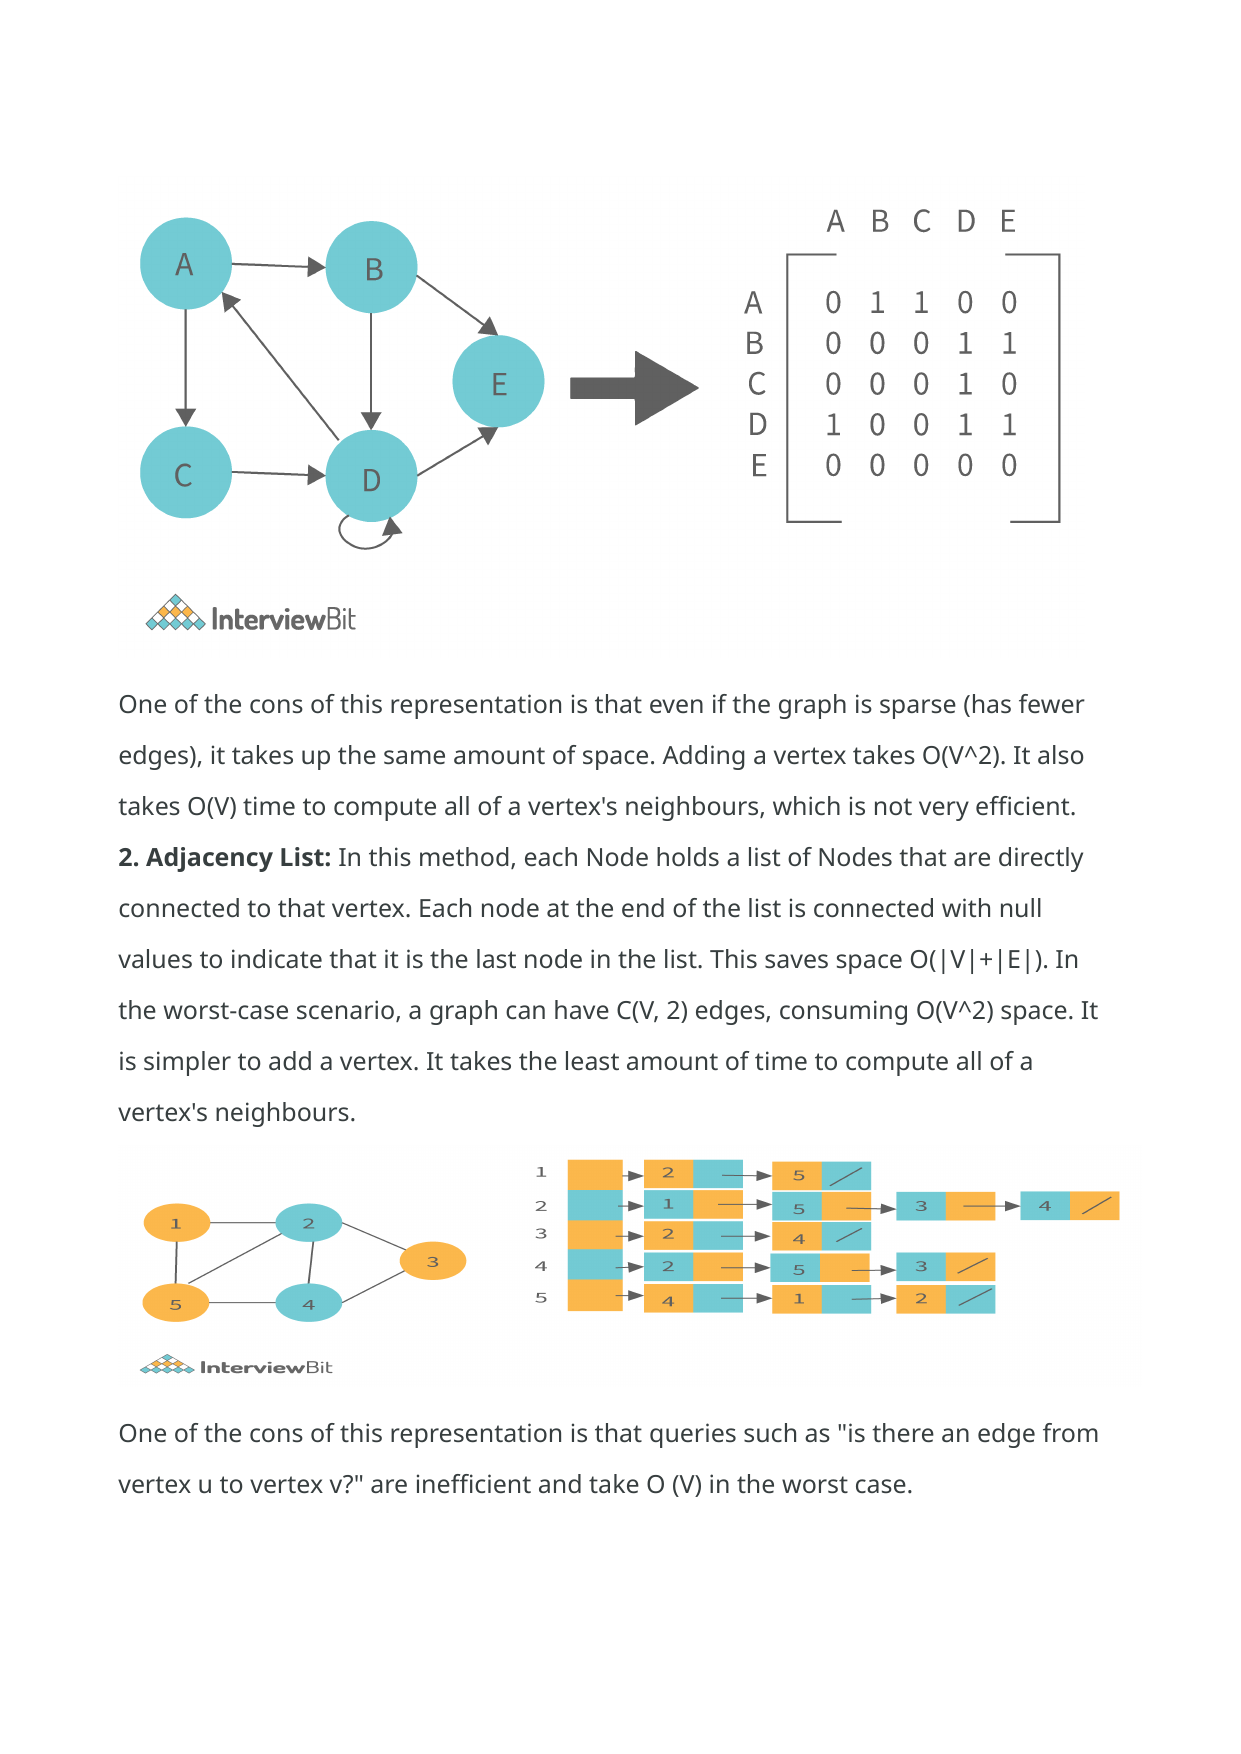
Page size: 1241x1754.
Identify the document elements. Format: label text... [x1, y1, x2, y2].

picture [118, 176, 1085, 658]
text One of the cons of this representation is that ​queries such as "is there an edge from vertex u to vertex v?" are inefficient and take O (V) in the worst case. [118, 1415, 1122, 1500]
text One of the cons of this representation is that even if the graph is sparse (has fewer edges), it takes up the same amount of space. Adding a vertex takes O(V^2). It also takes O(V) time to compute all of a vertex's neighbours, which is not very efficient. [118, 686, 1122, 822]
text 2. Adjacency List: In this method, each Node holds a list of Nodes that are directly connected to that vertex. Each node at the end of the list is connected with null values to indicate that it is the last node in the list. This saves space O(|V|+|E|). In the worst-case scenario, a graph can have C(V, 2) edges, consuming O(V^2) space. It is simpler to add a vertex. It takes the least amount of time to compute all of a vertex's neighbours. [118, 839, 1122, 1129]
picture [118, 1145, 1143, 1387]
